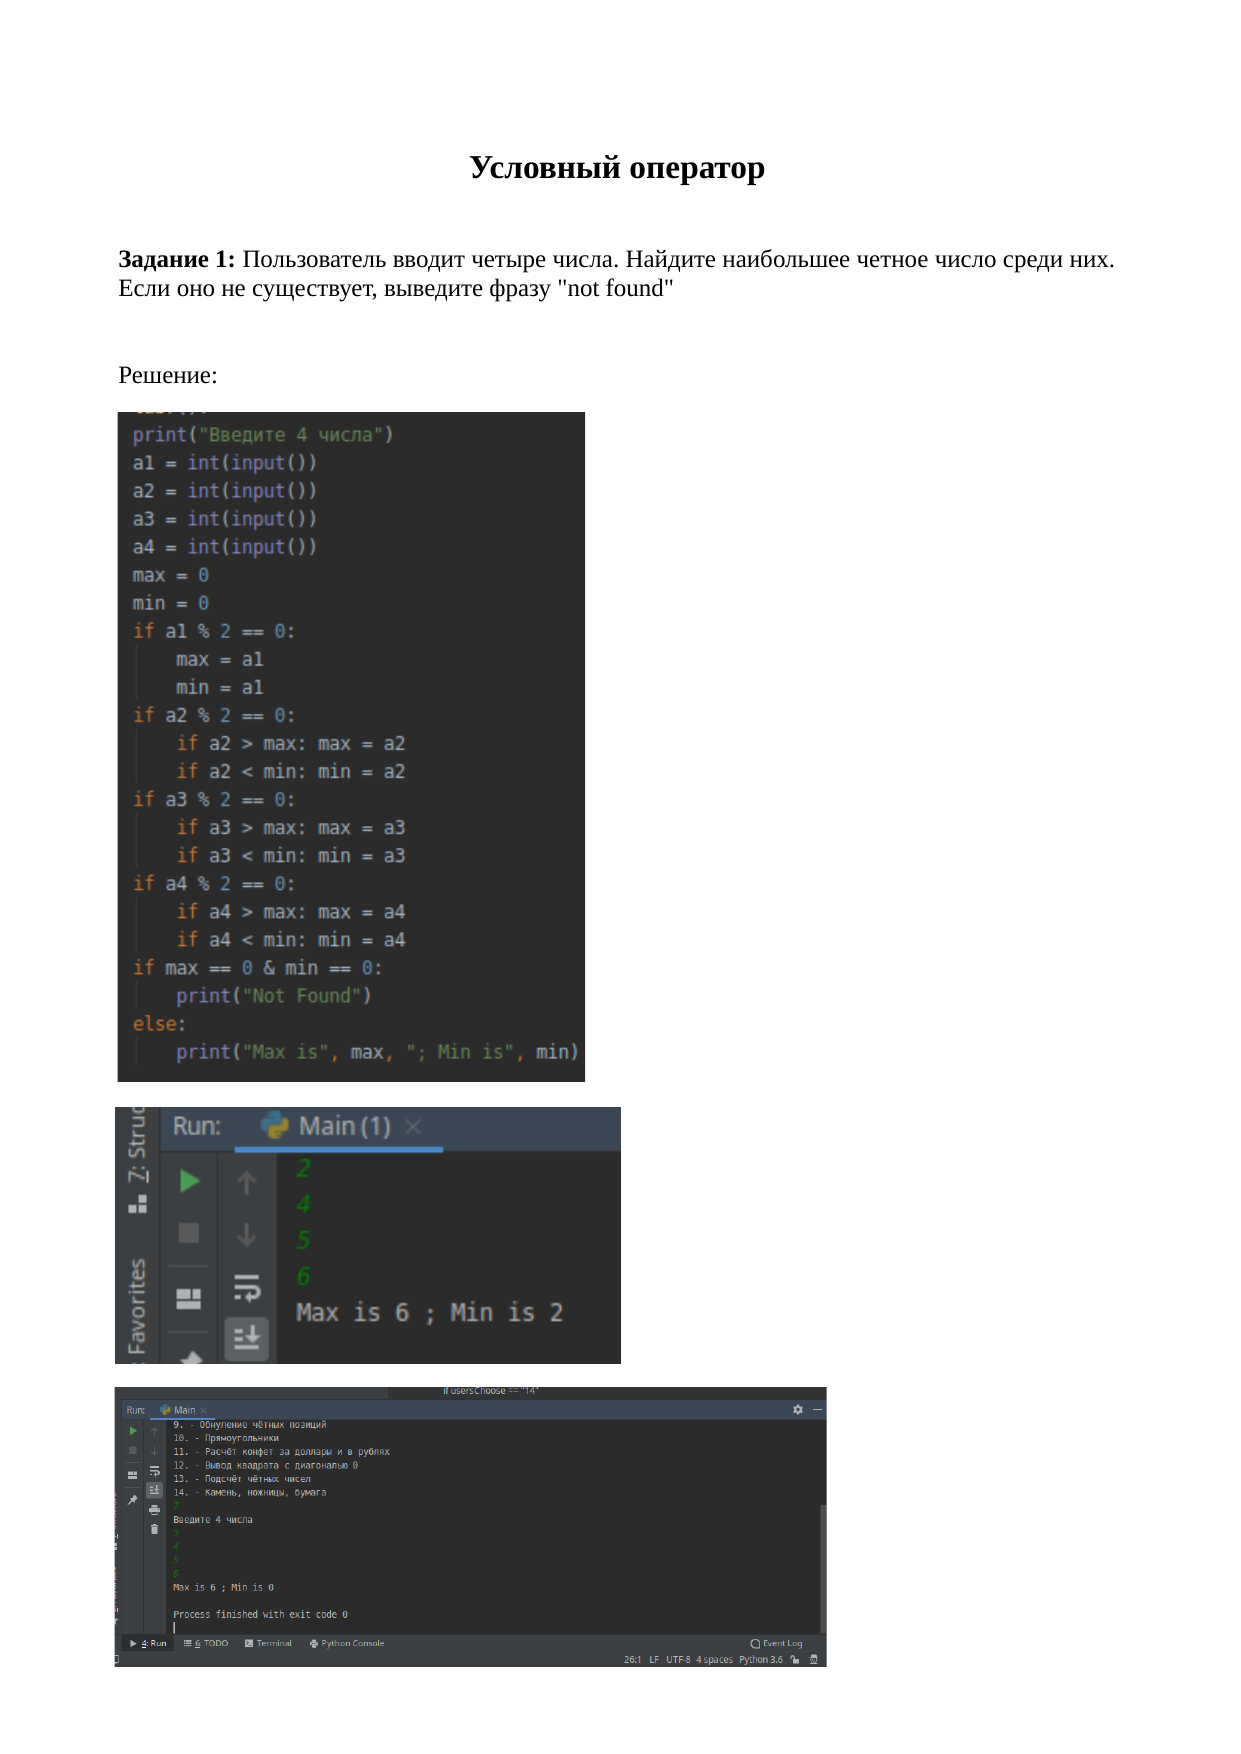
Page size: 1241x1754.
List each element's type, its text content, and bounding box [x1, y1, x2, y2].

text Задание 1: Пользователь вводит четыре числа. Найдите наибольшее четное число среди них. Если оно не существует, выведите фразу "not found" [118, 244, 1122, 301]
text Условный оператор [118, 147, 1122, 186]
text Решение: [118, 360, 1122, 388]
picture [117, 412, 209, 1082]
